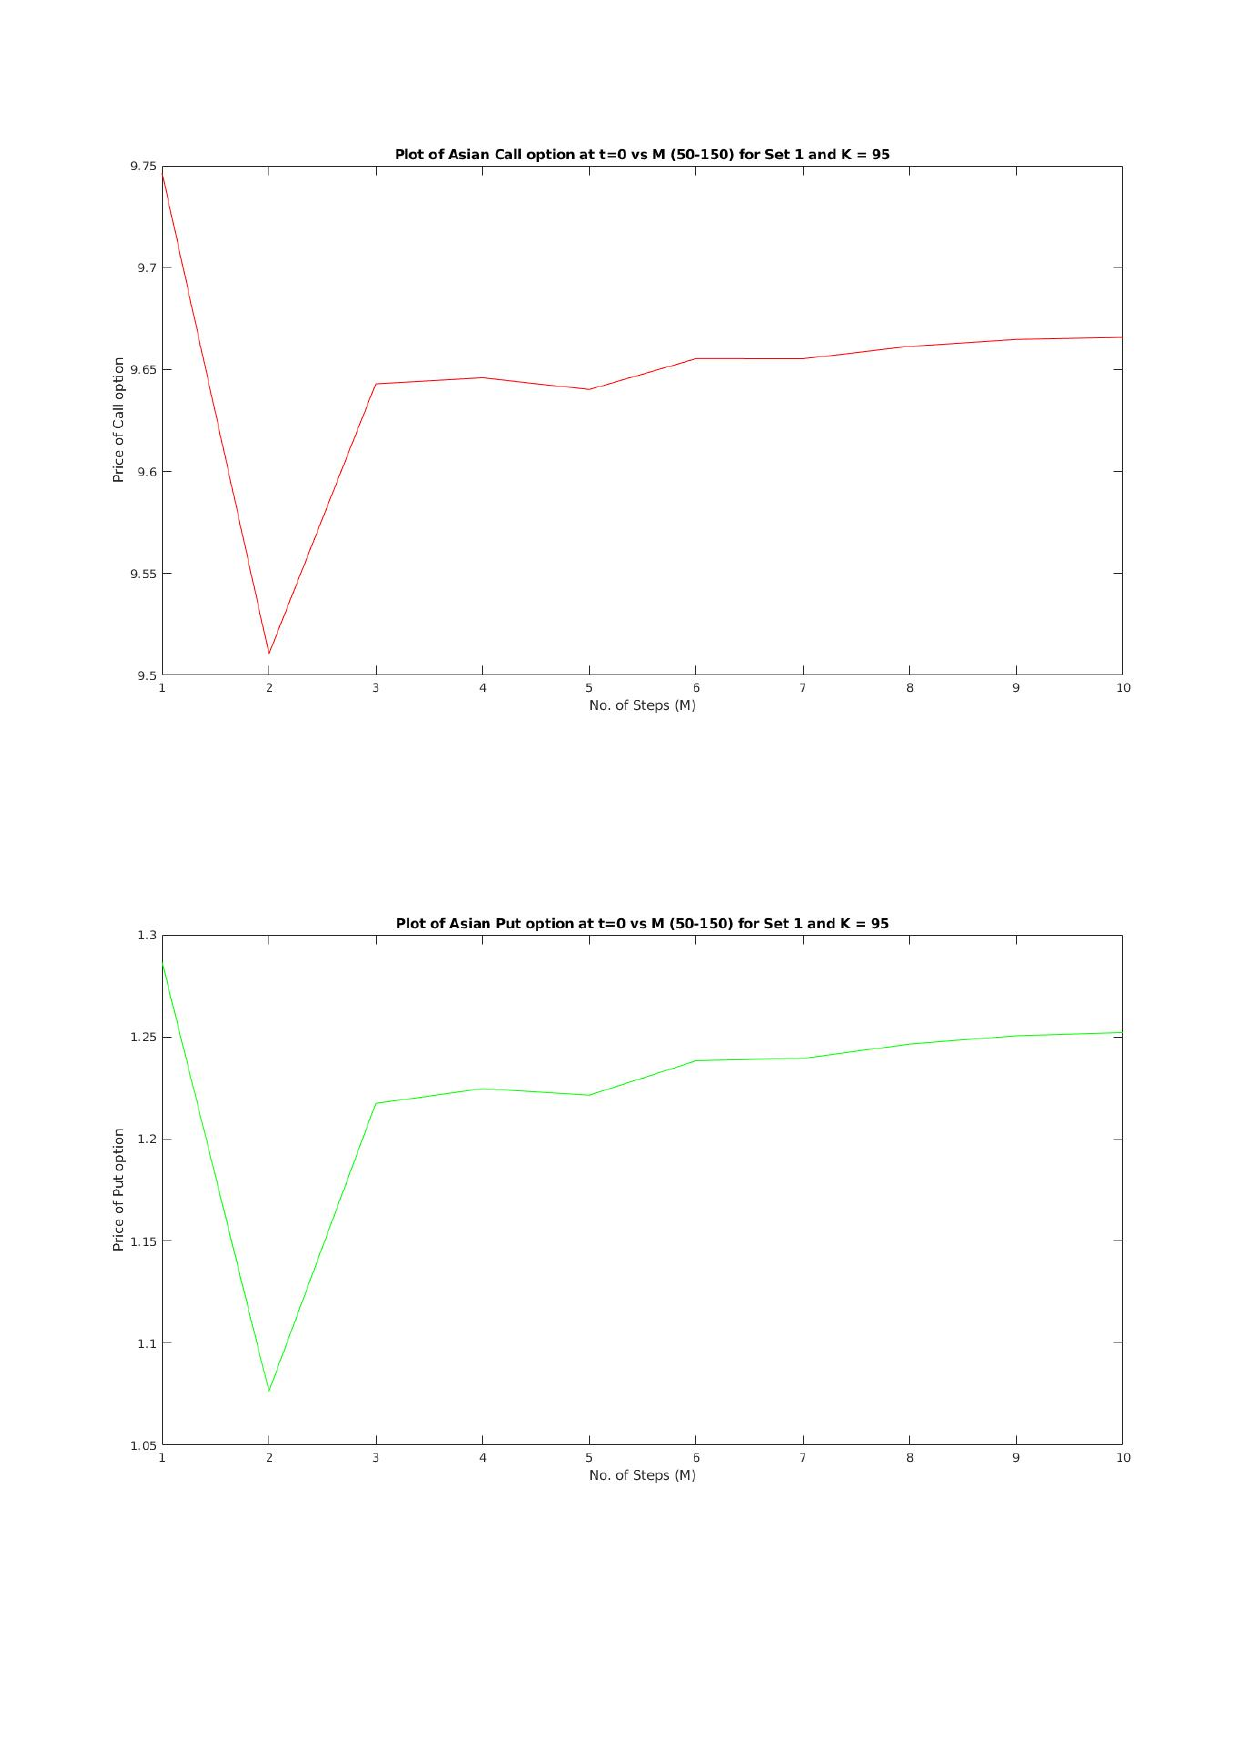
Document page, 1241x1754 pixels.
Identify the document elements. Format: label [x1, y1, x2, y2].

picture [0, 118, 1241, 744]
picture [0, 887, 1241, 1514]
